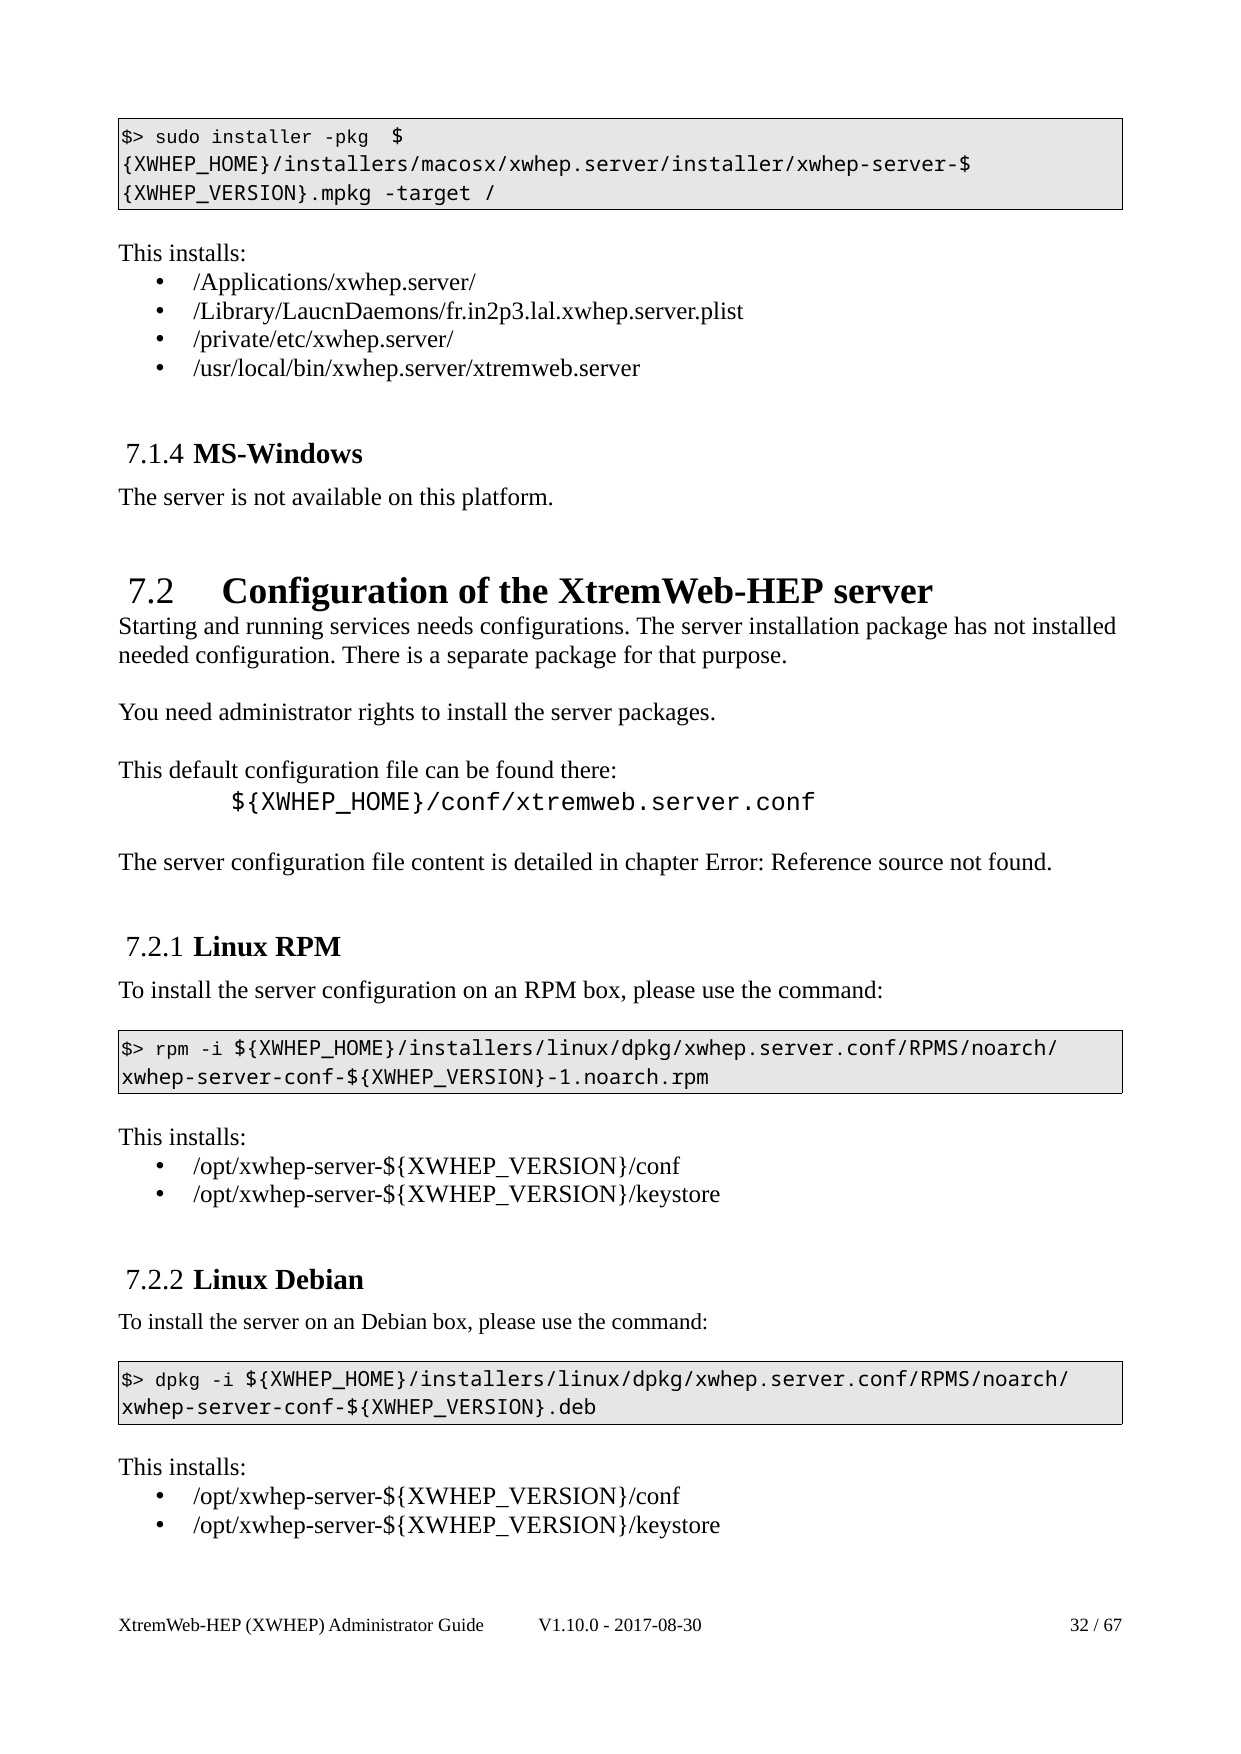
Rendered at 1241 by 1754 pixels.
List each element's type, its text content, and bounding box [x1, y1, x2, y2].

subtitle Linux RPM [118, 929, 1122, 963]
text $> sudo installer -pkg ${XWHEP_HOME}/installers/macosx/xwhep.server/installer/xwhep-server-${XWHEP_VERSION}.mpkg -target / [119, 119, 1122, 209]
list /Applications/xwhep.server/ [156, 267, 1122, 296]
text $> dpkg -i ${XWHEP_HOME}/installers/linux/dpkg/xwhep.server.conf/RPMS/noarch/xwhep-server-conf-${XWHEP_VERSION}.deb [119, 1362, 1122, 1424]
list /opt/xwhep-server-${XWHEP_VERSION}/keystore [156, 1510, 1122, 1539]
text To install the server configuration on an RPM box, please use the command: [118, 975, 1122, 1004]
text $> rpm -i ${XWHEP_HOME}/installers/linux/dpkg/xwhep.server.conf/RPMS/noarch/xwhep-server-conf-${XWHEP_VERSION}-1.noarch.rpm [119, 1031, 1122, 1093]
text The server configuration file content is detailed in chapter Erreur : source de la référence non trouvée. [118, 847, 1122, 875]
text This default configuration file can be found there: [118, 755, 1122, 784]
list /usr/local/bin/xwhep.server/xtremweb.server [156, 353, 1122, 382]
text To install the server on an Debian box, please use the command: [118, 1308, 1122, 1334]
subtitle Linux Debian [118, 1262, 1122, 1296]
text You need administrator rights to install the server packages. [118, 697, 1122, 726]
text This installs: [118, 238, 1122, 267]
list ${XWHEP_HOME}/conf/xtremweb.server.conf [193, 784, 1122, 818]
list /opt/xwhep-server-${XWHEP_VERSION}/conf [156, 1481, 1122, 1510]
text The server is not available on this platform. [118, 482, 1122, 511]
list /private/etc/xwhep.server/ [156, 324, 1122, 353]
subtitle Configuration of the XtremWeb-HEP server [118, 568, 1122, 611]
list /opt/xwhep-server-${XWHEP_VERSION}/keystore [156, 1179, 1122, 1208]
text This installs: [118, 1452, 1122, 1481]
text Starting and running services needs configurations. The server installation package has not installed needed configuration. There is a separate package for that purpose. [118, 611, 1122, 669]
list /opt/xwhep-server-${XWHEP_VERSION}/conf [156, 1151, 1122, 1179]
subtitle MS-Windows [118, 436, 1122, 469]
list /Library/LaucnDaemons/fr.in2p3.lal.xwhep.server.plist [156, 296, 1122, 324]
text This installs: [118, 1122, 1122, 1151]
